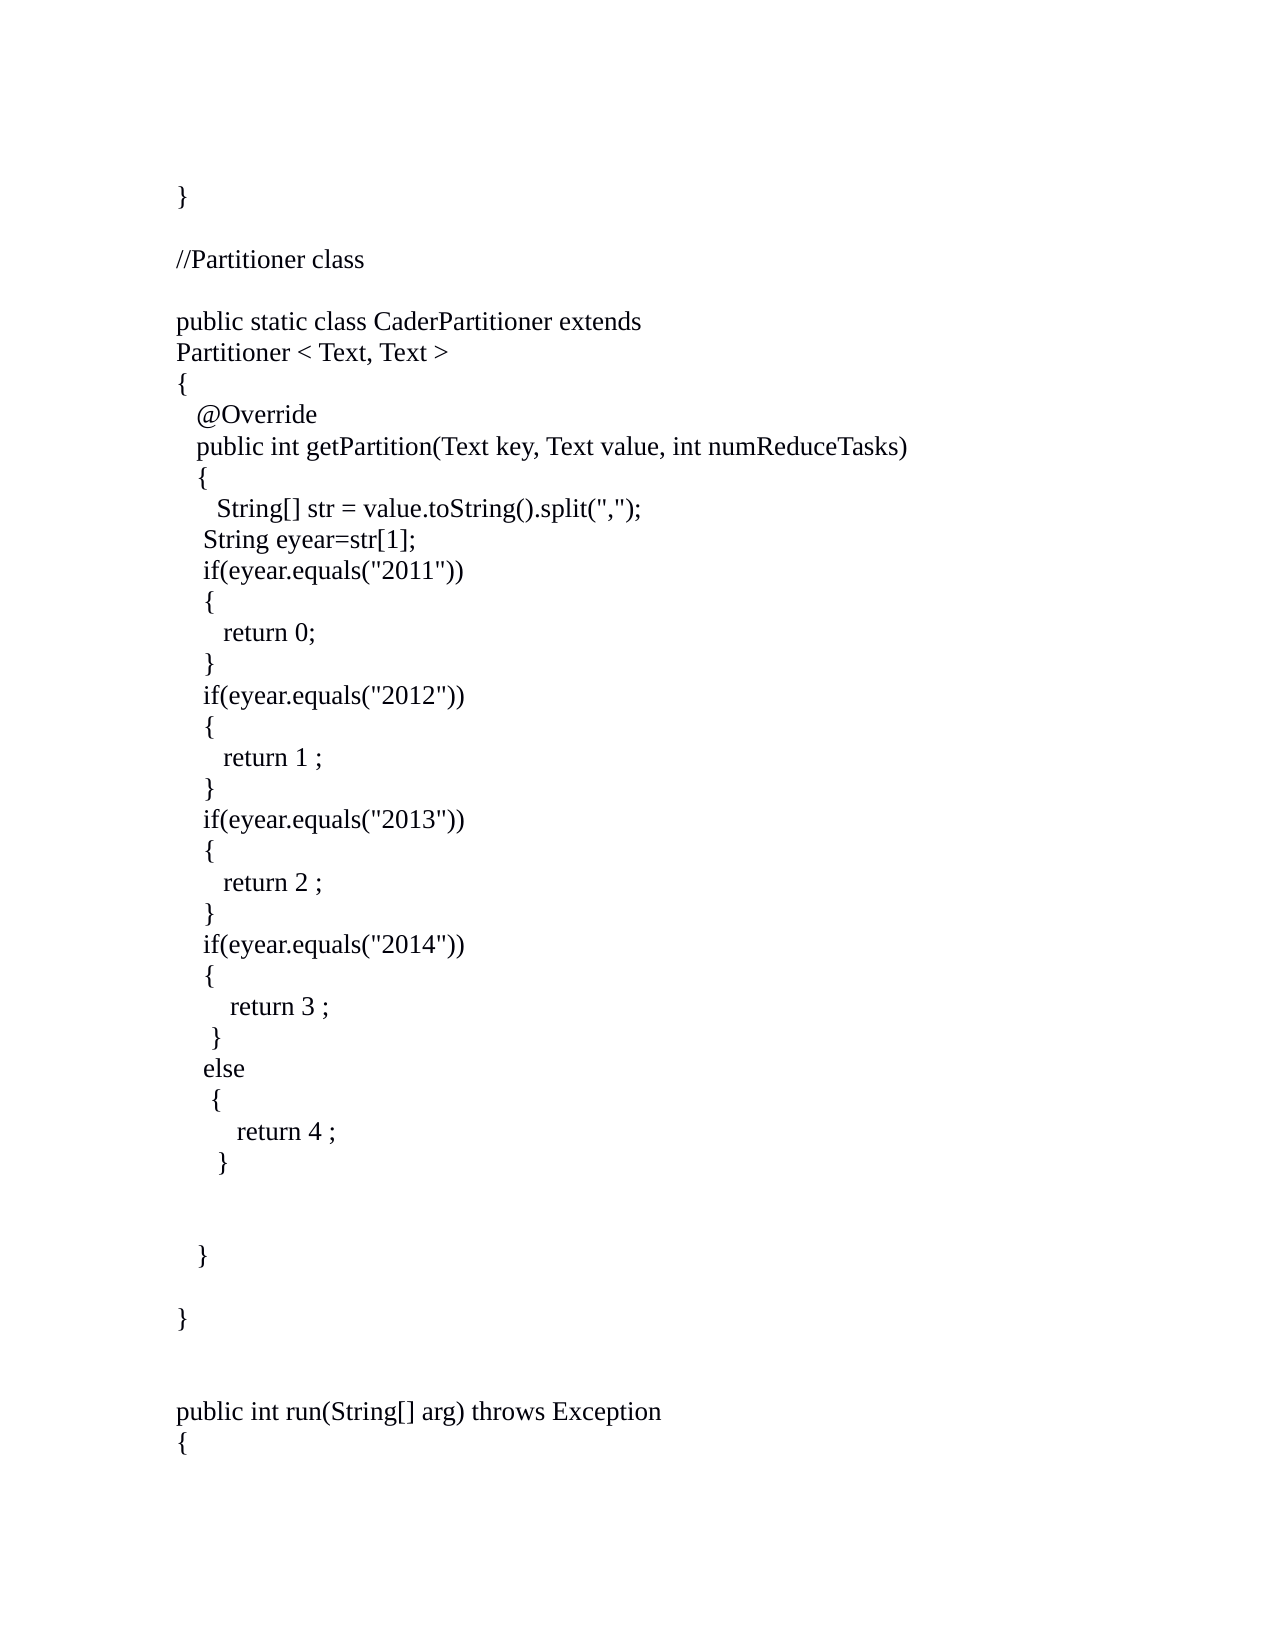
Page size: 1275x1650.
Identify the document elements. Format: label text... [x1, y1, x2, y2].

text if(eyear.equals("2013")) [156, 803, 1157, 834]
text if(eyear.equals("2011")) [156, 554, 1157, 585]
text public int getPartition(Text key, Text value, int numReduceTasks) [156, 429, 1157, 461]
text if(eyear.equals("2012")) [156, 679, 1157, 710]
text return 1 ; [156, 741, 1157, 772]
text { [156, 1426, 1157, 1457]
text { [156, 834, 1157, 866]
text return 0; [156, 616, 1157, 648]
text String[] str = value.toString().split(","); [156, 492, 1157, 523]
text { [156, 461, 1157, 492]
text else [156, 1052, 1157, 1084]
text return 3 ; [156, 990, 1157, 1021]
text { [156, 710, 1157, 741]
text } [156, 1021, 1157, 1052]
text public static class CaderPartitioner extends [156, 305, 1157, 336]
text } [156, 897, 1157, 928]
text } [156, 772, 1157, 803]
text } [156, 1302, 1157, 1333]
text { [156, 1084, 1157, 1115]
text } [156, 648, 1157, 679]
text public int run(String[] arg) throws Exception [156, 1395, 1157, 1426]
text Partitioner < Text, Text > [156, 336, 1157, 367]
text return 4 ; [156, 1115, 1157, 1146]
text { [156, 585, 1157, 616]
text @Override [156, 398, 1157, 429]
text } [156, 180, 1157, 212]
text } [156, 1146, 1157, 1177]
text //Partitioner class [156, 243, 1157, 274]
text if(eyear.equals("2014")) [156, 928, 1157, 959]
text { [156, 959, 1157, 990]
text return 2 ; [156, 866, 1157, 897]
text { [156, 367, 1157, 398]
text String eyear=str[1]; [156, 523, 1157, 554]
text } [156, 1239, 1157, 1271]
